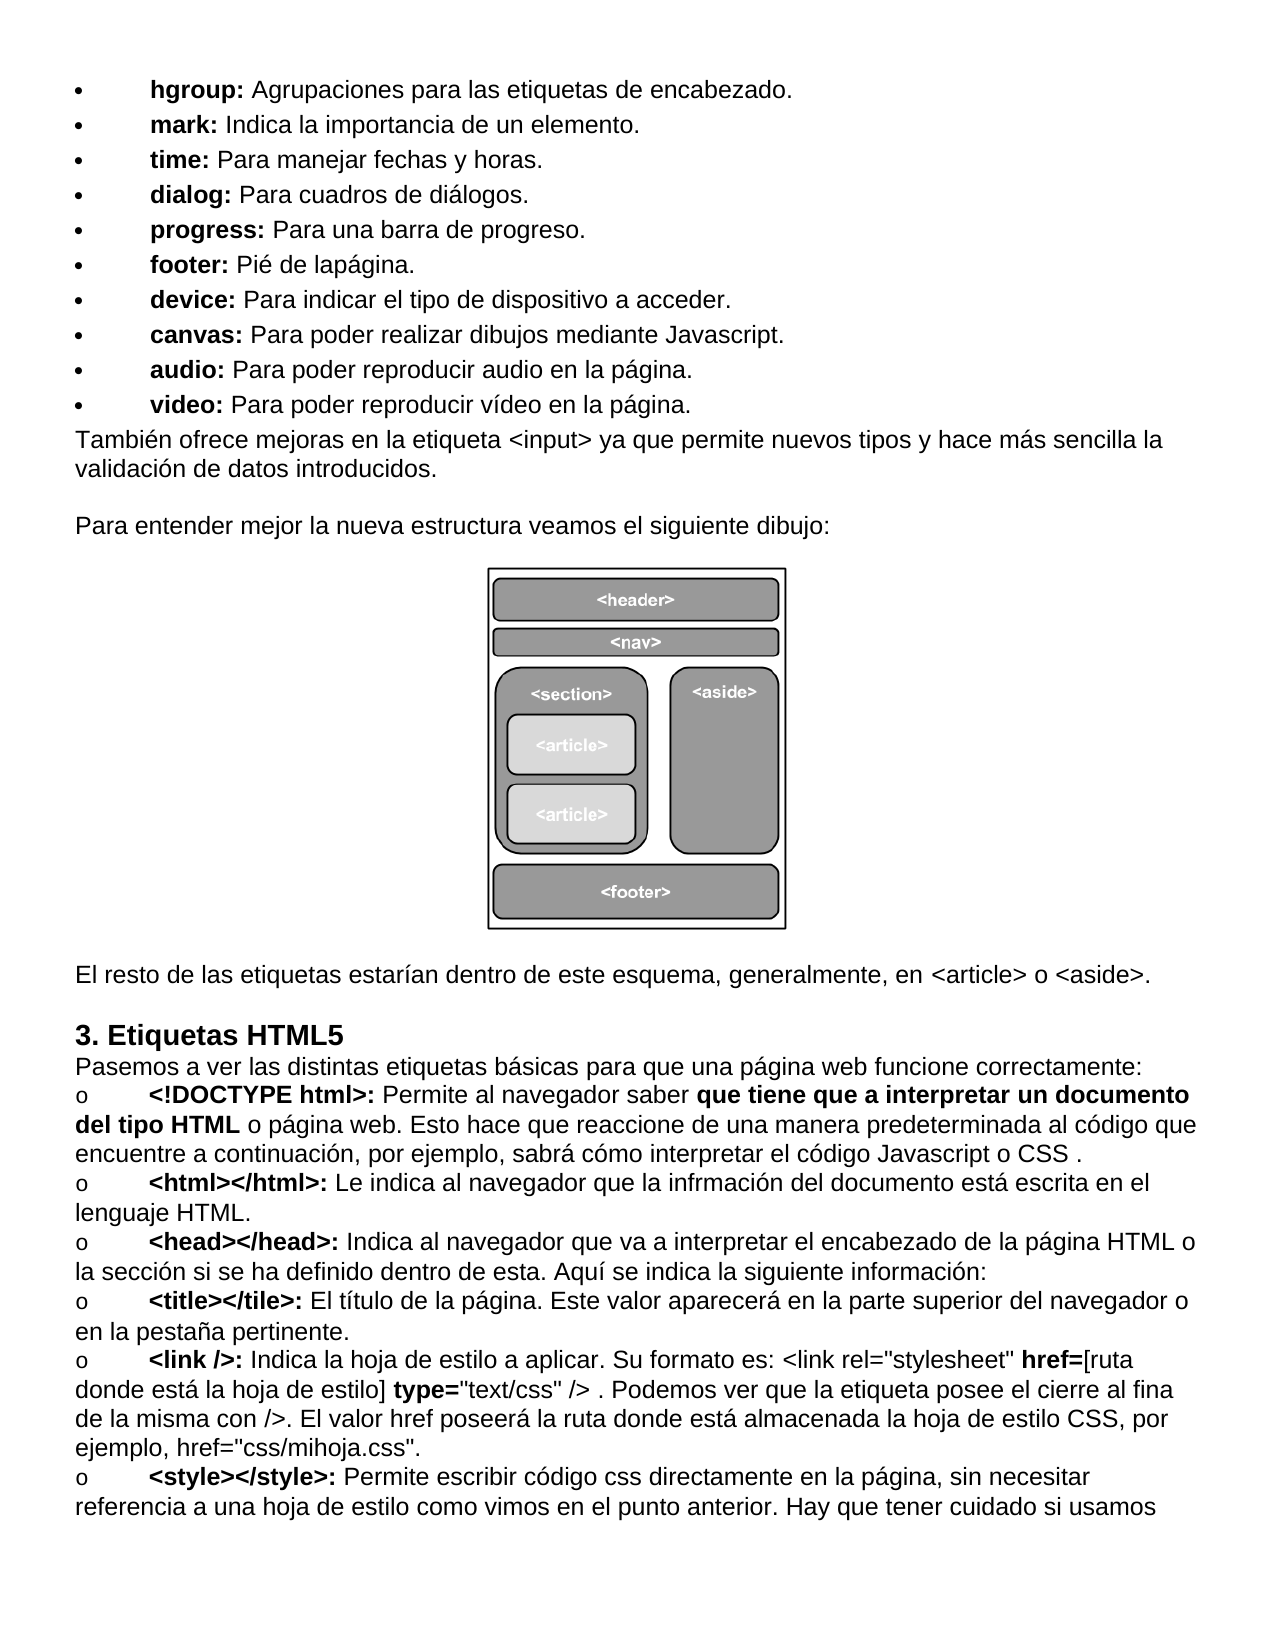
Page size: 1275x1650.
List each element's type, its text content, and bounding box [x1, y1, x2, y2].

list <head></head>: Indica al navegador que va a interpretar el encabezado de la página HTML o la sección si se ha definido dentro de esta. Aquí se indica la siguiente información: [75, 1227, 1200, 1286]
list progress: Para una barra de progreso. [75, 215, 1200, 244]
list hgroup: Agrupaciones para las etiquetas de encabezado. [75, 75, 1200, 104]
list canvas: Para poder realizar dibujos mediante Javascript. [75, 320, 1200, 349]
list <style></style>: Permite escribir código css directamente en la página, sin necesitar referencia a una hoja de estilo como vimos en el punto anterior. Hay que tener cuidado si usamos [75, 1462, 1200, 1521]
list device: Para indicar el tipo de dispositivo a acceder. [75, 285, 1200, 314]
text Pasemos a ver las distintas etiquetas básicas para que una página web funcione correctamente: [75, 1051, 1200, 1080]
text El resto de las etiquetas estarían dentro de este esquema, generalmente, en <article> o <aside>. [75, 932, 1200, 989]
subtitle 3. Etiquetas HTML5 [75, 1018, 1200, 1051]
list <html></html>: Le indica al navegador que la infrmación del documento está escrita en el lenguaje HTML. [75, 1168, 1200, 1227]
list time: Para manejar fechas y horas. [75, 145, 1200, 174]
list dialog: Para cuadros de diálogos. [75, 180, 1200, 209]
picture [484, 565, 791, 932]
list <!DOCTYPE html>: Permite al navegador saber que tiene que a interpretar un documento del tipo HTML o página web. Esto hace que reaccione de una manera predeterminada al código que encuentre a continuación, por ejemplo, sabrá cómo interpretar el código Javascript o CSS . [75, 1080, 1200, 1168]
list footer: Pié de lapágina. [75, 250, 1200, 279]
text También ofrece mejoras en la etiqueta <input> ya que permite nuevos tipos y hace más sencilla la validación de datos introducidos. [75, 425, 1200, 482]
list mark: Indica la importancia de un elemento. [75, 110, 1200, 139]
list <link />: Indica la hoja de estilo a aplicar. Su formato es: <link rel="stylesheet" href=[ruta donde está la hoja de estilo] type="text/css" /> . Podemos ver que la etiqueta posee el cierre al fina de la misma con />. El valor href poseerá la ruta donde está almacenada la hoja de estilo CSS, por ejemplo, href="css/mihoja.css". [75, 1345, 1200, 1462]
list <title></tile>: El título de la página. Este valor aparecerá en la parte superior del navegador o en la pestaña pertinente. [75, 1286, 1200, 1345]
list audio: Para poder reproducir audio en la página. [75, 355, 1200, 384]
list video: Para poder reproducir vídeo en la página. [75, 390, 1200, 419]
text Para entender mejor la nueva estructura veamos el siguiente dibujo: [75, 482, 1200, 540]
